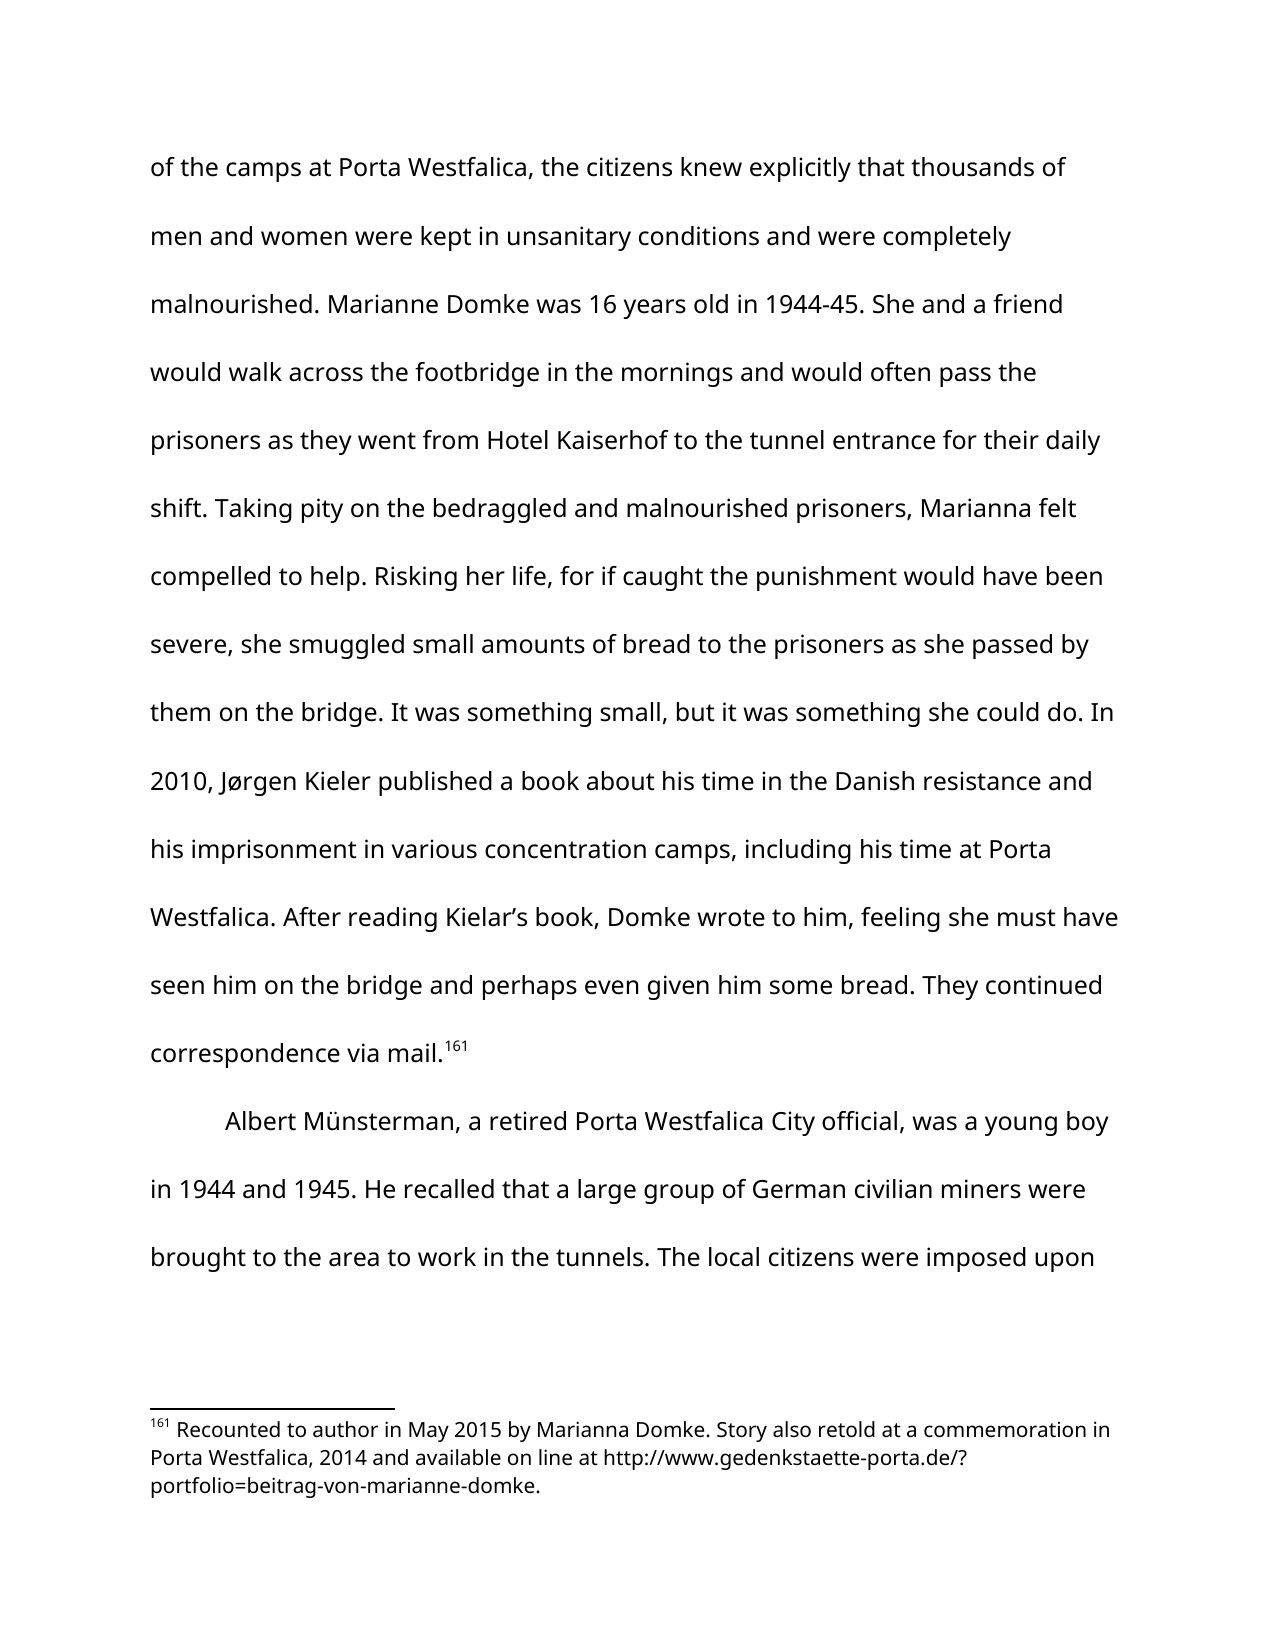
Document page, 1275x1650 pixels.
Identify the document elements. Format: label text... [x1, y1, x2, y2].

text Albert Münsterman, a retired Porta Westfalica City official, was a young boy in 1944 and 1945. He recalled that a large group of German civilian miners were brought to the area to work in the tunnels. The local citizens were imposed upon [150, 1104, 1125, 1274]
text Recounted to author in May 2015 by Marianna Domke. Story also retold at a commemoration in Porta Westfalica, 2014 and available on line at http://www.gedenkstaette-porta.de/?portfolio=beitrag-von-marianne-domke. [150, 1415, 1125, 1500]
text of the camps at Porta Westfalica, the citizens knew explicitly that thousands of men and women were kept in unsanitary conditions and were completely malnourished. Marianne Domke was 16 years old in 1944-45. She and a friend would walk across the footbridge in the mornings and would often pass the prisoners as they went from Hotel Kaiserhof to the tunnel entrance for their daily shift. Taking pity on the bedraggled and malnourished prisoners, Marianna felt compelled to help. Risking her life, for if caught the punishment would have been severe, she smuggled small amounts of bread to the prisoners as she passed by them on the bridge. It was something small, but it was something she could do. In 2010, Jørgen Kieler published a book about his time in the Danish resistance and his imprisonment in various concentration camps, including his time at Porta Westfalica. After reading Kielar’s book, Domke wrote to him, feeling she must have seen him on the bridge and perhaps even given him some bread. They continued correspondence via mail. [150, 150, 1125, 1070]
